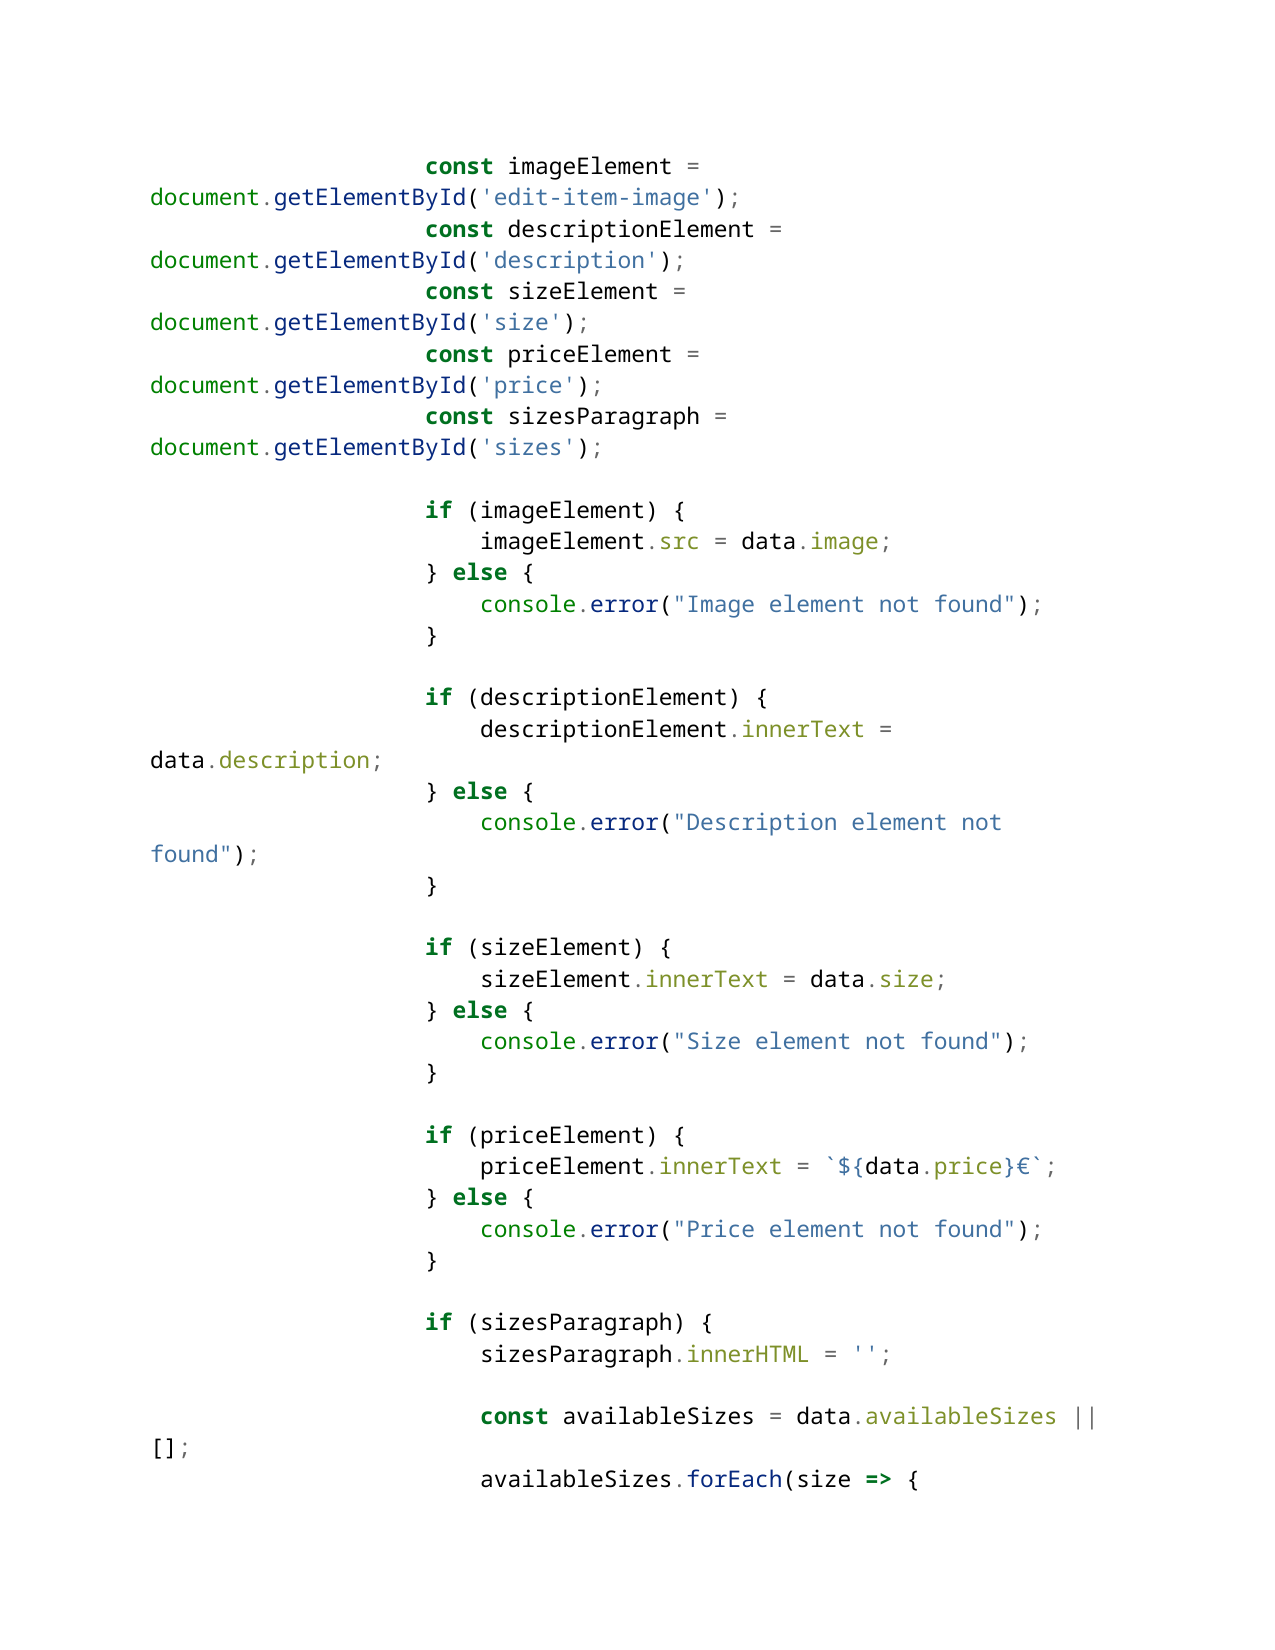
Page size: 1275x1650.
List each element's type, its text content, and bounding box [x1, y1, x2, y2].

text const imageElement = document.getElementById('edit-item-image'); const descriptionElement = document.getElementById('description'); const sizeElement = document.getElementById('size'); const priceElement = document.getElementById('price'); const sizesParagraph = document.getElementById('sizes'); if (imageElement) { imageElement.src = data.image; } else { console.error("Image element not found"); } if (descriptionElement) { descriptionElement.innerText = data.description; } else { console.error("Description element not found"); } if (sizeElement) { sizeElement.innerText = data.size; } else { console.error("Size element not found"); } if (priceElement) { priceElement.innerText = `${data.price}€`; } else { console.error("Price element not found"); } if (sizesParagraph) { sizesParagraph.innerHTML = ''; const availableSizes = data.availableSizes || []; availableSizes.forEach(size => { [150, 150, 1125, 1494]
